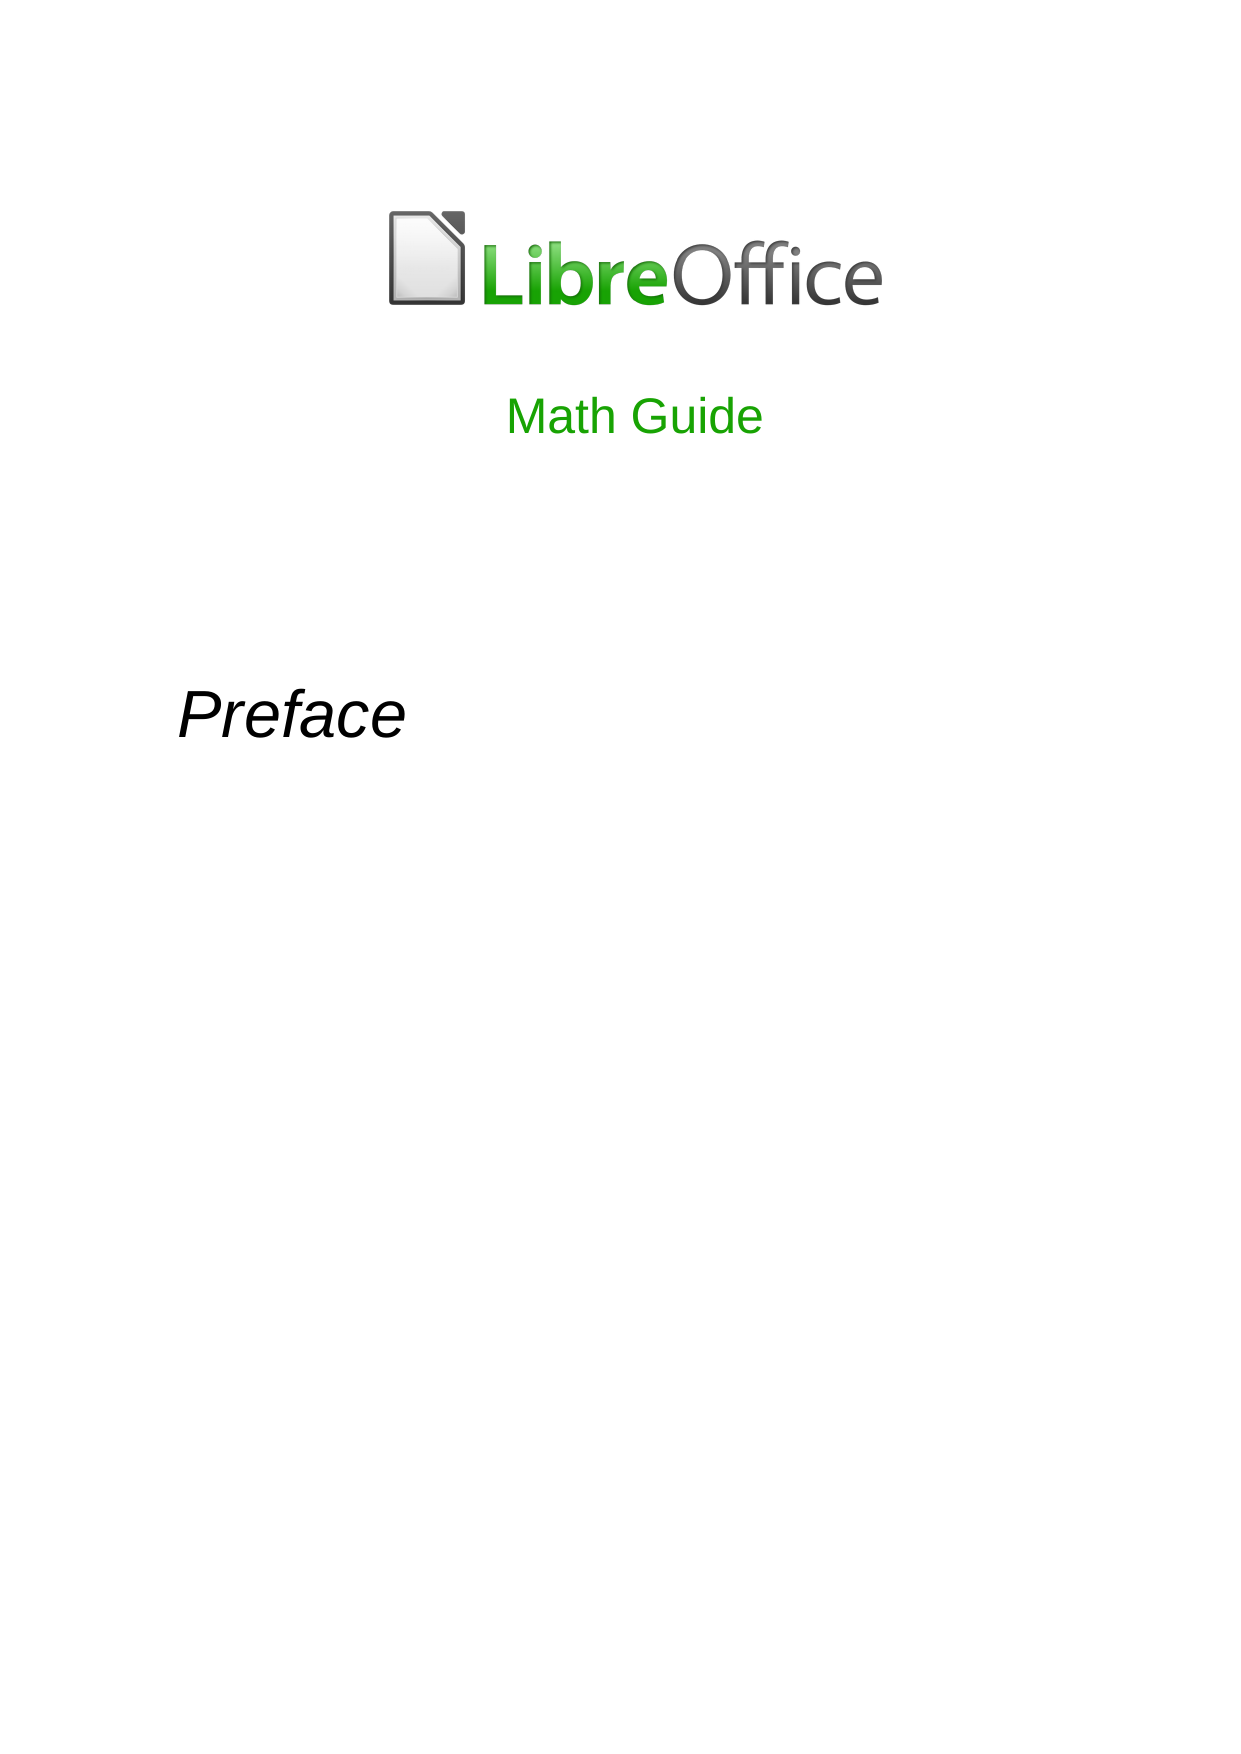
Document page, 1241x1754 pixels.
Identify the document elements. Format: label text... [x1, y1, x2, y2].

picture [385, 206, 885, 312]
text Math Guide [177, 387, 1093, 444]
title Preface [177, 675, 1093, 752]
